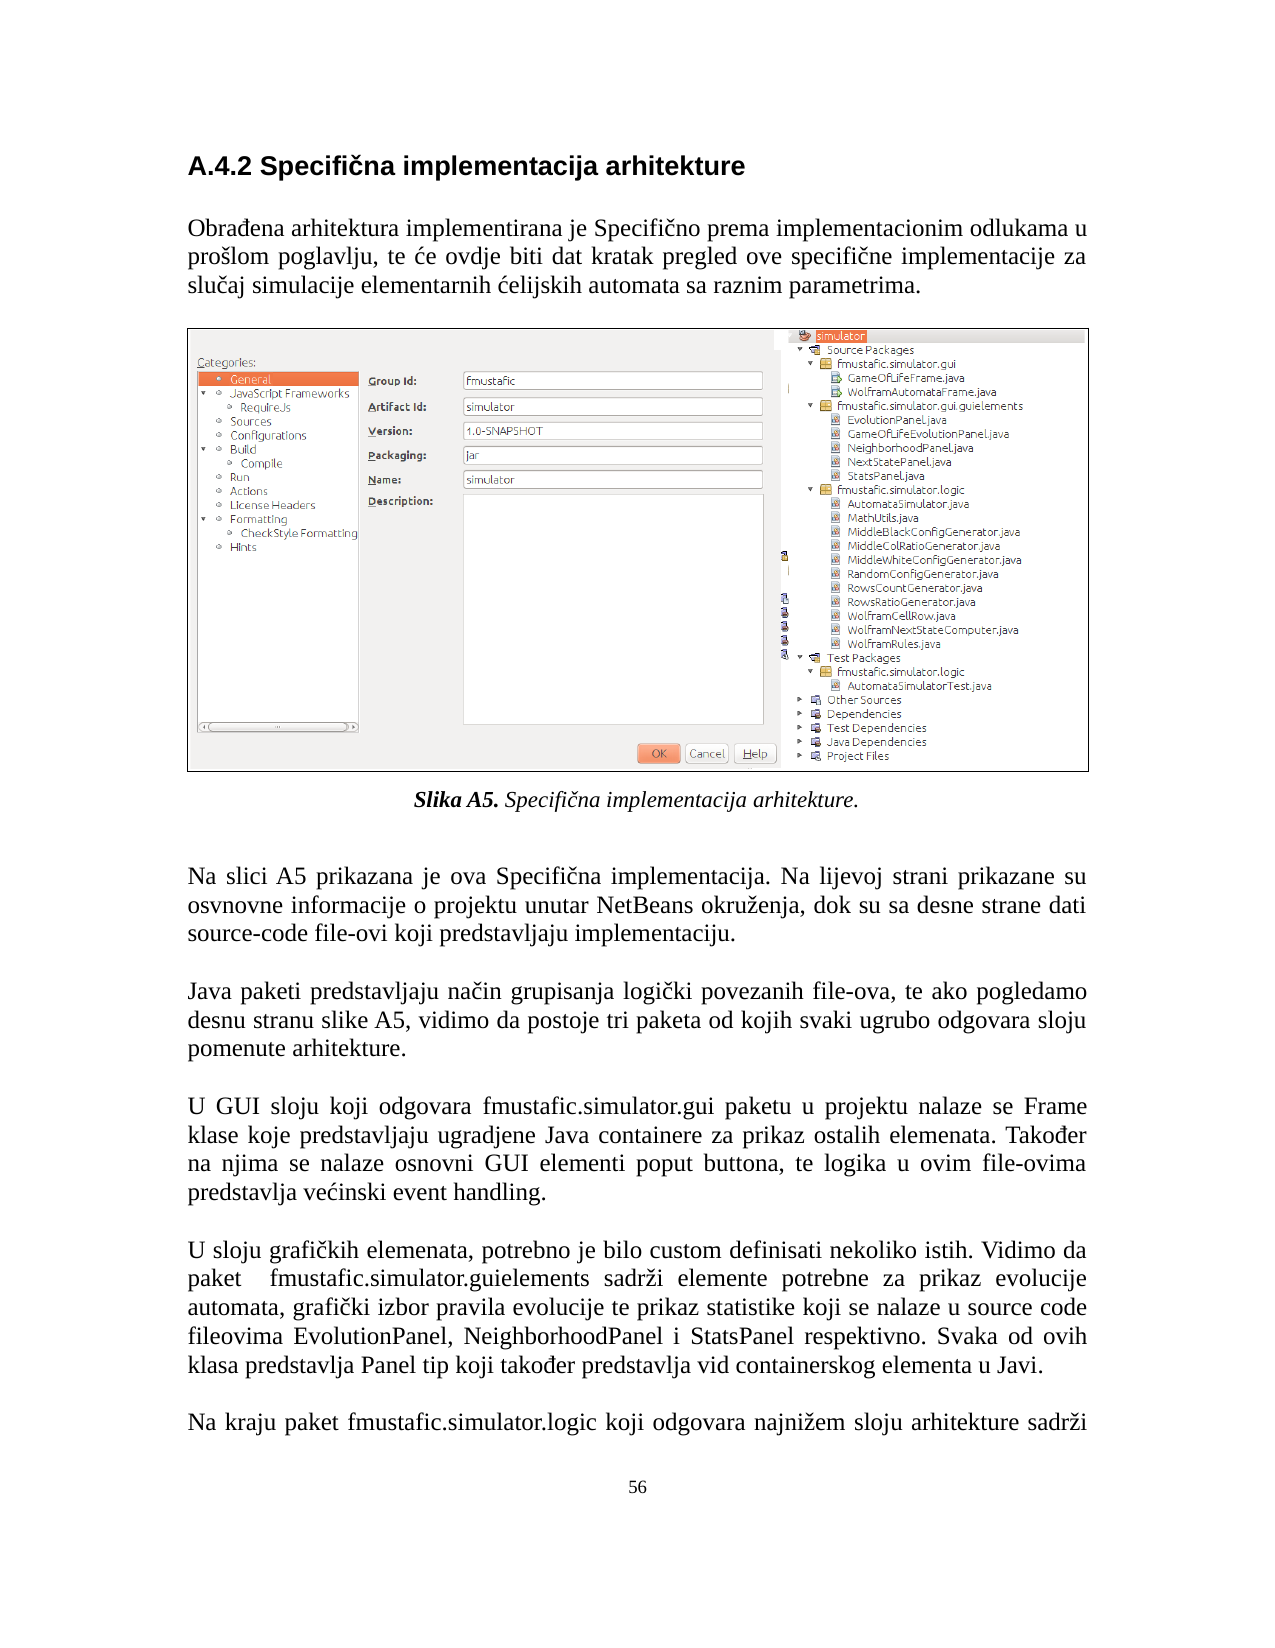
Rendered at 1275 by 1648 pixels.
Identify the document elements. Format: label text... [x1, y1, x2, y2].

picture [190, 330, 1085, 769]
text Na kraju paket fmustafic.simulator.logic koji odgovara najnižem sloju arhitekture sadrži [187, 1407, 1088, 1436]
text U GUI sloju koji odgovara fmustafic.simulator.gui paketu u projektu nalaze se Frame klase koje predstavljaju ugradjene Java containere za prikaz ostalih elemenata. Također na njima se nalaze osnovni GUI elementi poput buttona, te logika u ovim file-ovima predstavlja većinski event handling. [187, 1091, 1088, 1206]
text Slika A5. Specifična implementacija arhitekture. [187, 786, 1087, 813]
text U sloju grafičkih elemenata, potrebno je bilo custom definisati nekoliko istih. Vidimo da paket fmustafic.simulator.guielements sadrži elemente potrebne za prikaz evolucije automata, grafički izbor pravila evolucije te prikaz statistike koji se nalaze u source code fileovima EvolutionPanel, NeighborhoodPanel i StatsPanel respektivno. Svaka od ovih klasa predstavlja Panel tip koji također predstavlja vid containerskog elementa u Javi. [187, 1235, 1088, 1378]
text Na slici A5 prikazana je ova Specifična implementacija. Na lijevoj strani prikazane su osvnovne informacije o projektu unutar NetBeans okruženja, dok su sa desne strane dati source-code file-ovi koji predstavljaju implementaciju. [187, 861, 1088, 947]
text Java paketi predstavljaju način grupisanja logički povezanih file-ova, te ako pogledamo desnu stranu slike A5, vidimo da postoje tri paketa od kojih svaki ugrubo odgovara sloju pomenute arhitekture. [187, 976, 1088, 1062]
subtitle A.4.2 Specifična implementacija arhitekture [187, 150, 1088, 181]
text Obrađena arhitektura implementirana je Specifično prema implementacionim odlukama u prošlom poglavlju, te će ovdje biti dat kratak pregled ove specifične implementacije za slučaj simulacije elementarnih ćelijskih automata sa raznim parametrima. [187, 213, 1088, 299]
